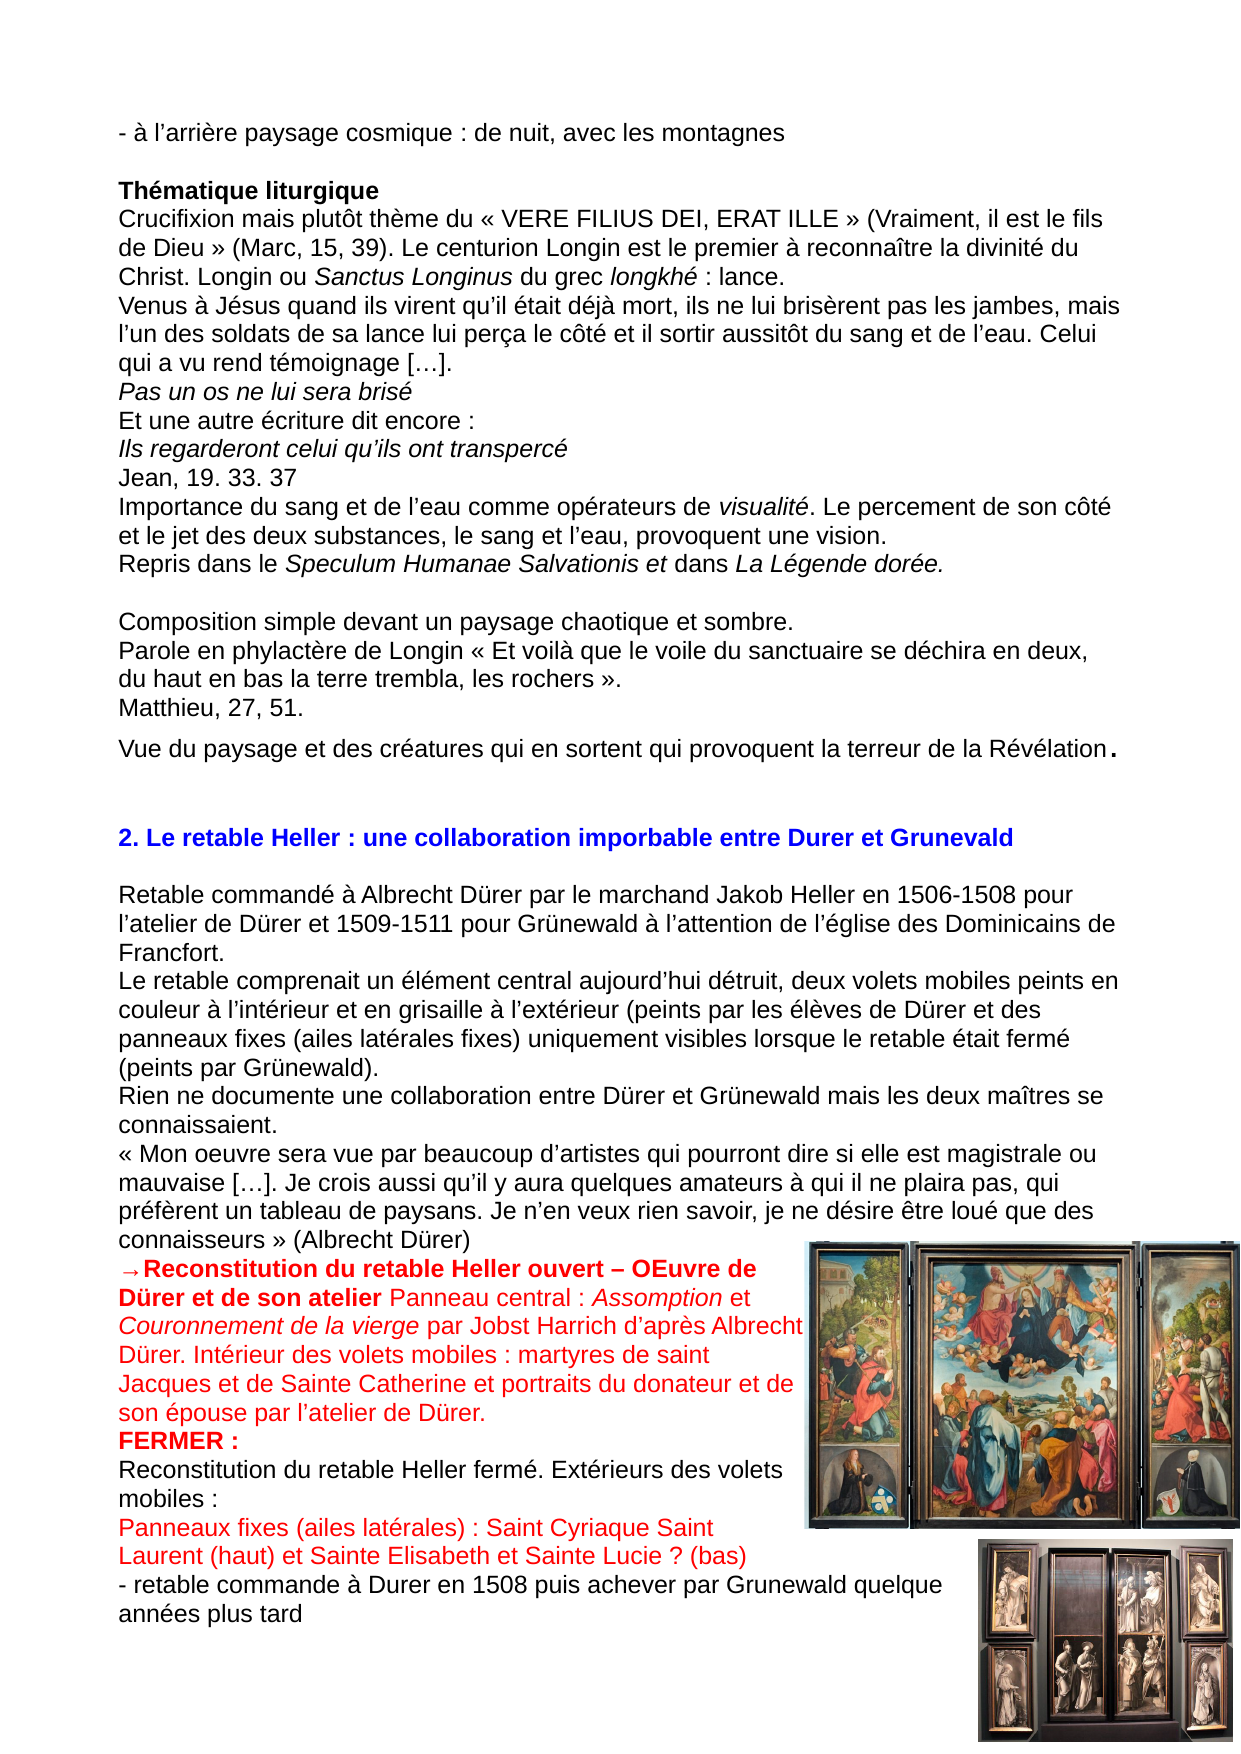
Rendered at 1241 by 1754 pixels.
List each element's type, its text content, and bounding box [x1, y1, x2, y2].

text Et une autre écriture dit encore : [118, 406, 1122, 434]
text « Mon oeuvre sera vue par beaucoup d’artistes qui pourront dire si elle est magistrale ou mauvaise […]. Je crois aussi qu’il y aura quelques amateurs à qui il ne plaira pas, qui préfèrent un tableau de paysans. Je n’en veux rien savoir, je ne désire être loué que des connaisseurs » (Albrecht Dürer) [118, 1139, 1122, 1254]
picture [804, 1241, 1240, 1529]
text Pas un os ne lui sera brisé [118, 377, 1122, 406]
text Ils regarderont celui qu’ils ont transpercé [118, 434, 1122, 463]
text Importance du sang et de l’eau comme opérateurs de visualité. Le percement de son côté et le jet des deux substances, le sang et l’eau, provoquent une vision. [118, 492, 1122, 549]
text FERMER : [118, 1426, 804, 1455]
text Thématique liturgique [118, 176, 1122, 204]
text - retable commande à Durer en 1508 puis achever par Grunewald quelque années plus tard [118, 1570, 978, 1627]
picture [978, 1539, 1233, 1742]
text Retable commandé à Albrecht Dürer par le marchand Jakob Heller en 1506-1508 pour l’atelier de Dürer et 1509-1511 pour Grünewald à l’attention de l’église des Dominicains de Francfort. [118, 880, 1122, 966]
text Crucifixion mais plutôt thème du « VERE FILIUS DEI, ERAT ILLE » (Vraiment, il est le fils de Dieu » (Marc, 15, 39). Le centurion Longin est le premier à reconnaître la divinité du Christ. Longin ou Sanctus Longinus du grec longkhé : lance. [118, 204, 1122, 291]
text Vue du paysage et des créatures qui en sortent qui provoquent la terreur de la Révélation. [118, 722, 1122, 765]
text Reconstitution du retable Heller fermé. Extérieurs des volets mobiles : [118, 1455, 804, 1512]
text →Reconstitution du retable Heller ouvert – OEuvre de Dürer et de son atelier Panneau central : Assomption et Couronnement de la vierge par Jobst Harrich d’après Albrecht Dürer. Intérieur des volets mobiles : martyres de saint Jacques et de Sainte Catherine et portraits du donateur et de son épouse par l’atelier de Dürer. [118, 1254, 804, 1426]
text Repris dans le Speculum Humanae Salvationis et dans La Légende dorée. [118, 549, 1122, 578]
text Matthieu, 27, 51. [118, 693, 1122, 722]
text Composition simple devant un paysage chaotique et sombre. [118, 607, 1122, 636]
text 2. Le retable Heller : une collaboration imporbable entre Durer et Grunevald [118, 822, 1122, 851]
text Parole en phylactère de Longin « Et voilà que le voile du sanctuaire se déchira en deux, du haut en bas la terre trembla, les rochers ». [118, 636, 1122, 693]
text Panneaux fixes (ailes latérales) : Saint Cyriaque Saint Laurent (haut) et Sainte Elisabeth et Sainte Lucie ? (bas) [118, 1512, 1122, 1570]
text Venus à Jésus quand ils virent qu’il était déjà mort, ils ne lui brisèrent pas les jambes, mais l’un des soldats de sa lance lui perça le côté et il sortir aussitôt du sang et de l’eau. Celui qui a vu rend témoignage […]. [118, 291, 1122, 377]
text - à l’arrière paysage cosmique : de nuit, avec les montagnes [118, 118, 1122, 147]
text Jean, 19. 33. 37 [118, 463, 1122, 492]
text Le retable comprenait un élément central aujourd’hui détruit, deux volets mobiles peints en couleur à l’intérieur et en grisaille à l’extérieur (peints par les élèves de Dürer et des panneaux fixes (ailes latérales fixes) uniquement visibles lorsque le retable était fermé (peints par Grünewald). [118, 966, 1122, 1081]
text Rien ne documente une collaboration entre Dürer et Grünewald mais les deux maîtres se connaissaient. [118, 1081, 1122, 1139]
